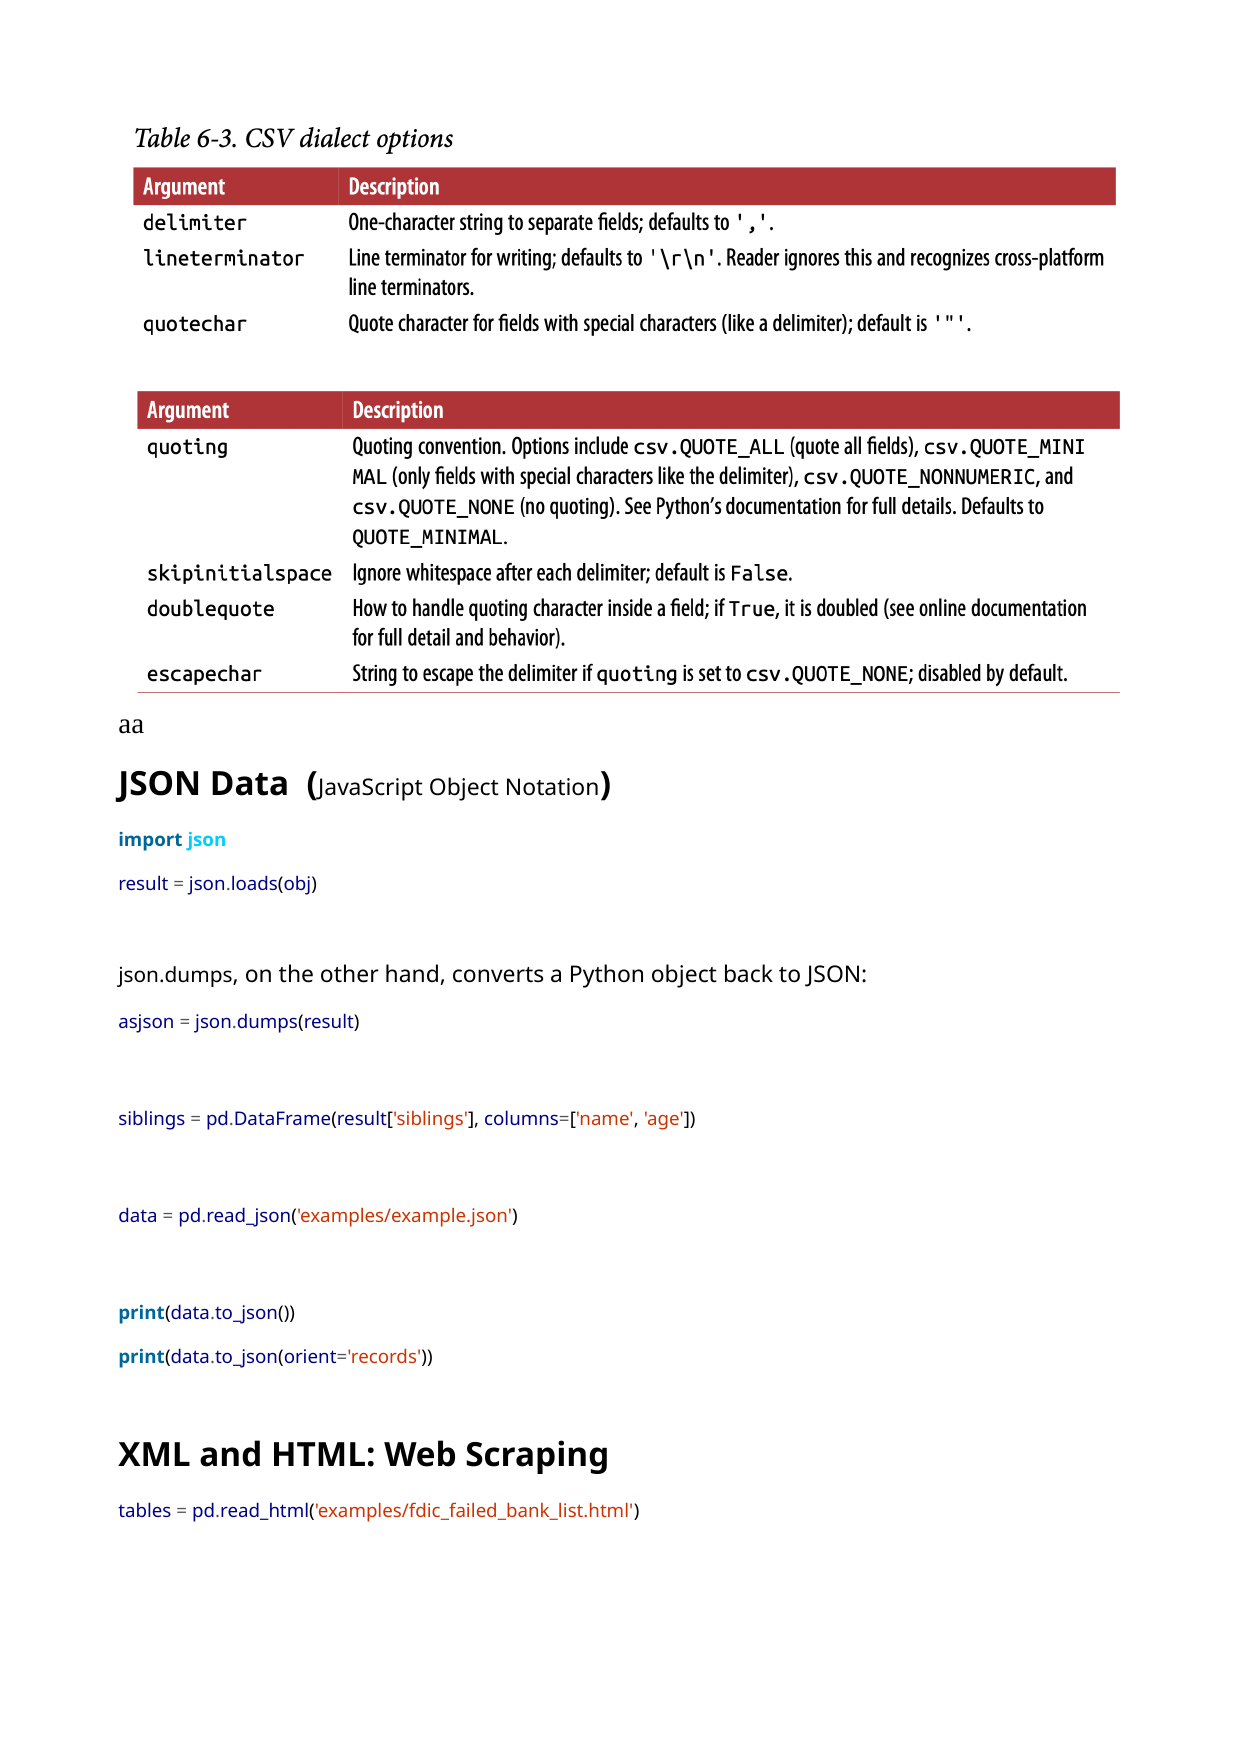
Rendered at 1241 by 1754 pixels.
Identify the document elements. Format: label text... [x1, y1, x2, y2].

text siblings = pd.DataFrame(result['siblings'], columns=['name', 'age']) [118, 1105, 1122, 1131]
text XML and HTML: Web Scraping [118, 1431, 1122, 1476]
text aa [118, 356, 1122, 740]
text print(data.to_json()) [118, 1299, 1122, 1325]
picture [122, 378, 1127, 707]
picture [118, 118, 1123, 356]
text json.dumps, on the other hand, converts a Python object back to JSON: [118, 958, 1122, 989]
text data = pd.read_json('examples/example.json') [118, 1202, 1122, 1228]
text tables = pd.read_html('examples/fdic_failed_bank_list.html') [118, 1497, 1122, 1523]
text result = json.loads(obj) [118, 870, 1122, 896]
text import json [118, 826, 1122, 852]
text asjson = json.dumps(result) [118, 1008, 1122, 1034]
text JSON Data (JavaScript Object Notation) [118, 759, 1122, 805]
text print(data.to_json(orient='records')) [118, 1343, 1122, 1368]
